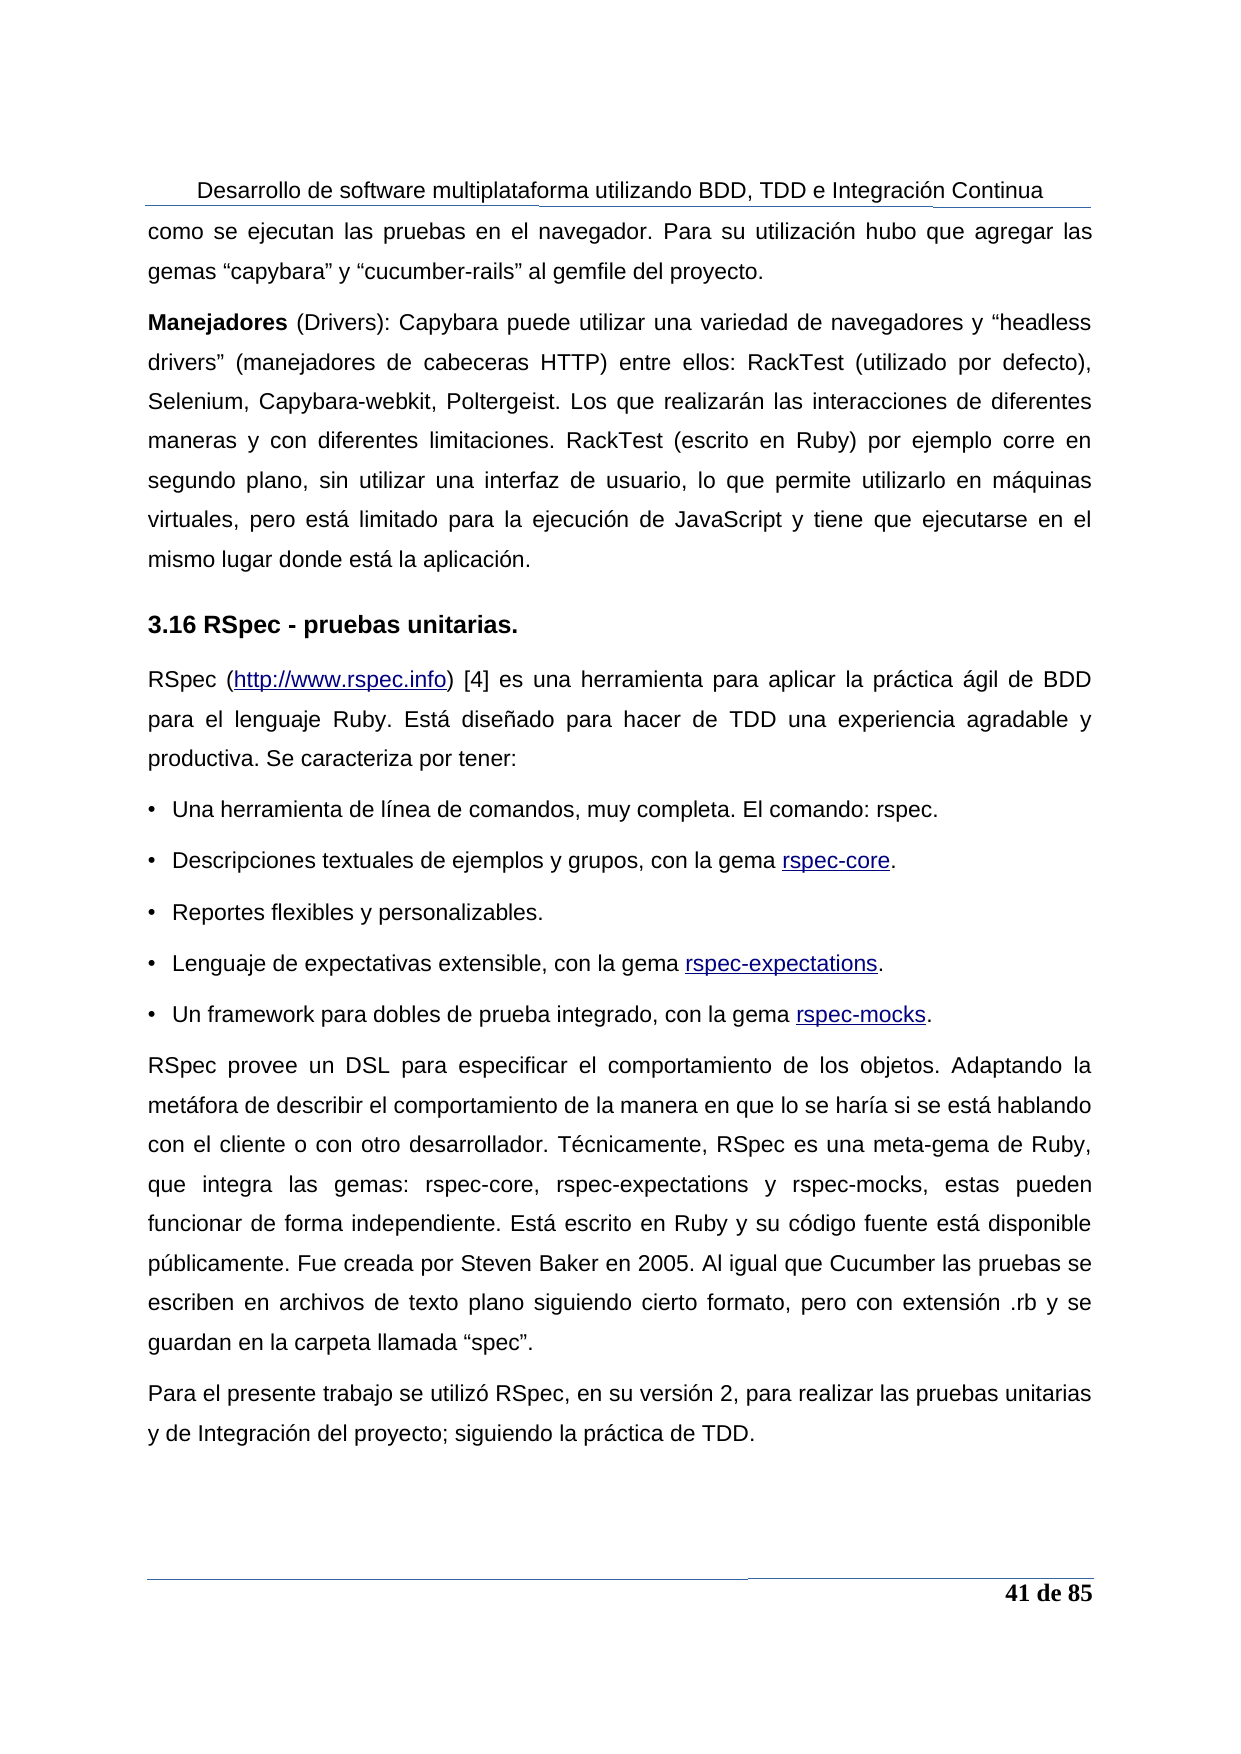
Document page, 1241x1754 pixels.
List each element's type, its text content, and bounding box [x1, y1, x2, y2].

text Para el presente trabajo se utilizó RSpec, en su versión 2, para realizar las pruebas unitarias y de Integración del proyecto; siguiendo la práctica de TDD. [148, 1380, 1093, 1446]
subtitle 3.16 RSpec - pruebas unitarias. [148, 610, 1093, 639]
text RSpec (http://www.rspec.info) [4] es una herramienta para aplicar la práctica ágil de BDD para el lenguaje Ruby. Está diseñado para hacer de TDD una experiencia agradable y productiva. Se caracteriza por tener: [148, 666, 1093, 771]
text como se ejecutan las pruebas en el navegador. Para su utilización hubo que agregar las gemas “capybara” y “cucumber-rails” al gemfile del proyecto. [148, 218, 1093, 284]
list Una herramienta de línea de comandos, muy completa. El comando: rspec. [148, 796, 1093, 823]
list Un framework para dobles de prueba integrado, con la gema rspec-mocks. [148, 1001, 1093, 1028]
list Reportes flexibles y personalizables. [148, 899, 1093, 925]
list Lenguaje de expectativas extensible, con la gema rspec-expectations. [148, 950, 1093, 976]
text RSpec provee un DSL para especificar el comportamiento de los objetos. Adaptando la metáfora de describir el comportamiento de la manera en que lo se haría si se está hablando con el cliente o con otro desarrollador. Técnicamente, RSpec es una meta-gema de Ruby, que integra las gemas: rspec-core, rspec-expectations y rspec-mocks, estas pueden funcionar de forma independiente. Está escrito en Ruby y su código fuente está disponible públicamente. Fue creada por Steven Baker en 2005. Al igual que Cucumber las pruebas se escriben en archivos de texto plano siguiendo cierto formato, pero con extensión .rb y se guardan en la carpeta llamada “spec”. [148, 1052, 1093, 1355]
text Manejadores (Drivers): Capybara puede utilizar una variedad de navegadores y “headless drivers” (manejadores de cabeceras HTTP) entre ellos: RackTest (utilizado por defecto), Selenium, Capybara-webkit, Poltergeist. Los que realizarán las interacciones de diferentes maneras y con diferentes limitaciones. RackTest (escrito en Ruby) por ejemplo corre en segundo plano, sin utilizar una interfaz de usuario, lo que permite utilizarlo en máquinas virtuales, pero está limitado para la ejecución de JavaScript y tiene que ejecutarse en el mismo lugar donde está la aplicación. [148, 309, 1093, 572]
list Descripciones textuales de ejemplos y grupos, con la gema rspec-core. [148, 847, 1093, 874]
